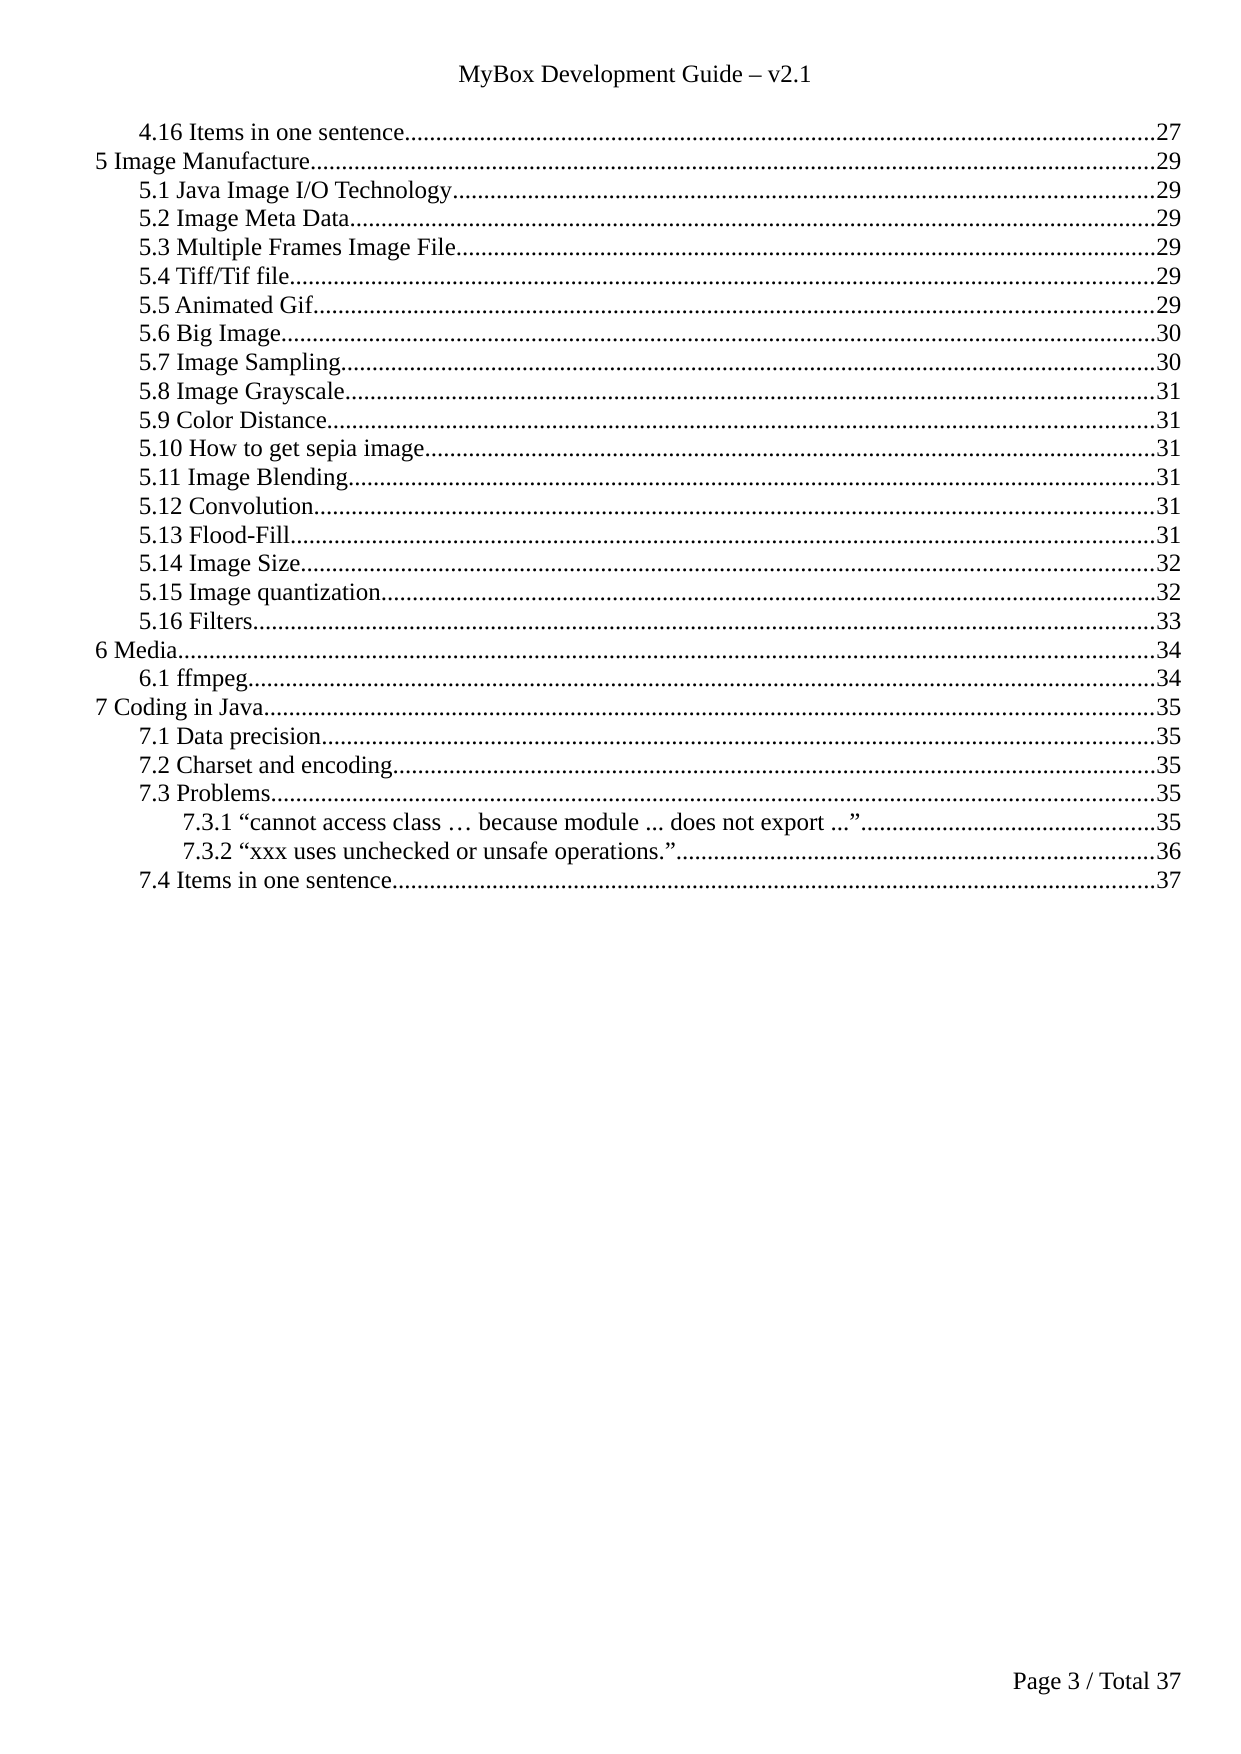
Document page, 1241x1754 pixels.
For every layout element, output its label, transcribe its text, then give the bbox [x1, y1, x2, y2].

text 7.3.2 “xxx uses unchecked or unsafe operations.” 36 [176, 836, 1181, 865]
text 5.8 Image Grayscale 31 [132, 376, 1181, 405]
text 7 Coding in Java 35 [88, 692, 1181, 721]
text 5.12 Convolution 31 [132, 491, 1181, 520]
text 6.1 ffmpeg 34 [132, 663, 1181, 692]
text 5.14 Image Size 32 [132, 548, 1181, 577]
text 5.7 Image Sampling 30 [132, 347, 1181, 376]
text 5.16 Filters 33 [132, 606, 1181, 635]
text 6 Media 34 [88, 635, 1181, 663]
text 5.6 Big Image 30 [132, 318, 1181, 347]
text 5.9 Color Distance 31 [132, 405, 1181, 433]
text 4.16 Items in one sentence 27 [132, 117, 1181, 146]
text 5.10 How to get sepia image 31 [132, 433, 1181, 462]
text 7.1 Data precision 35 [132, 721, 1181, 750]
text 5.11 Image Blending 31 [132, 462, 1181, 491]
text 5 Image Manufacture 29 [88, 146, 1181, 175]
text 5.5 Animated Gif 29 [132, 290, 1181, 318]
text 5.4 Tiff/Tif file 29 [132, 261, 1181, 290]
text 5.15 Image quantization 32 [132, 577, 1181, 606]
text 5.3 Multiple Frames Image File 29 [132, 232, 1181, 261]
text 7.4 Items in one sentence 37 [132, 865, 1181, 893]
text 7.2 Charset and encoding 35 [132, 750, 1181, 778]
text 5.2 Image Meta Data 29 [132, 203, 1181, 232]
text 5.1 Java Image I/O Technology 29 [132, 175, 1181, 203]
text 5.13 Flood-Fill 31 [132, 520, 1181, 548]
text 7.3 Problems 35 [132, 778, 1181, 807]
text 7.3.1 “cannot access class … because module ... does not export ...” 35 [176, 807, 1181, 836]
